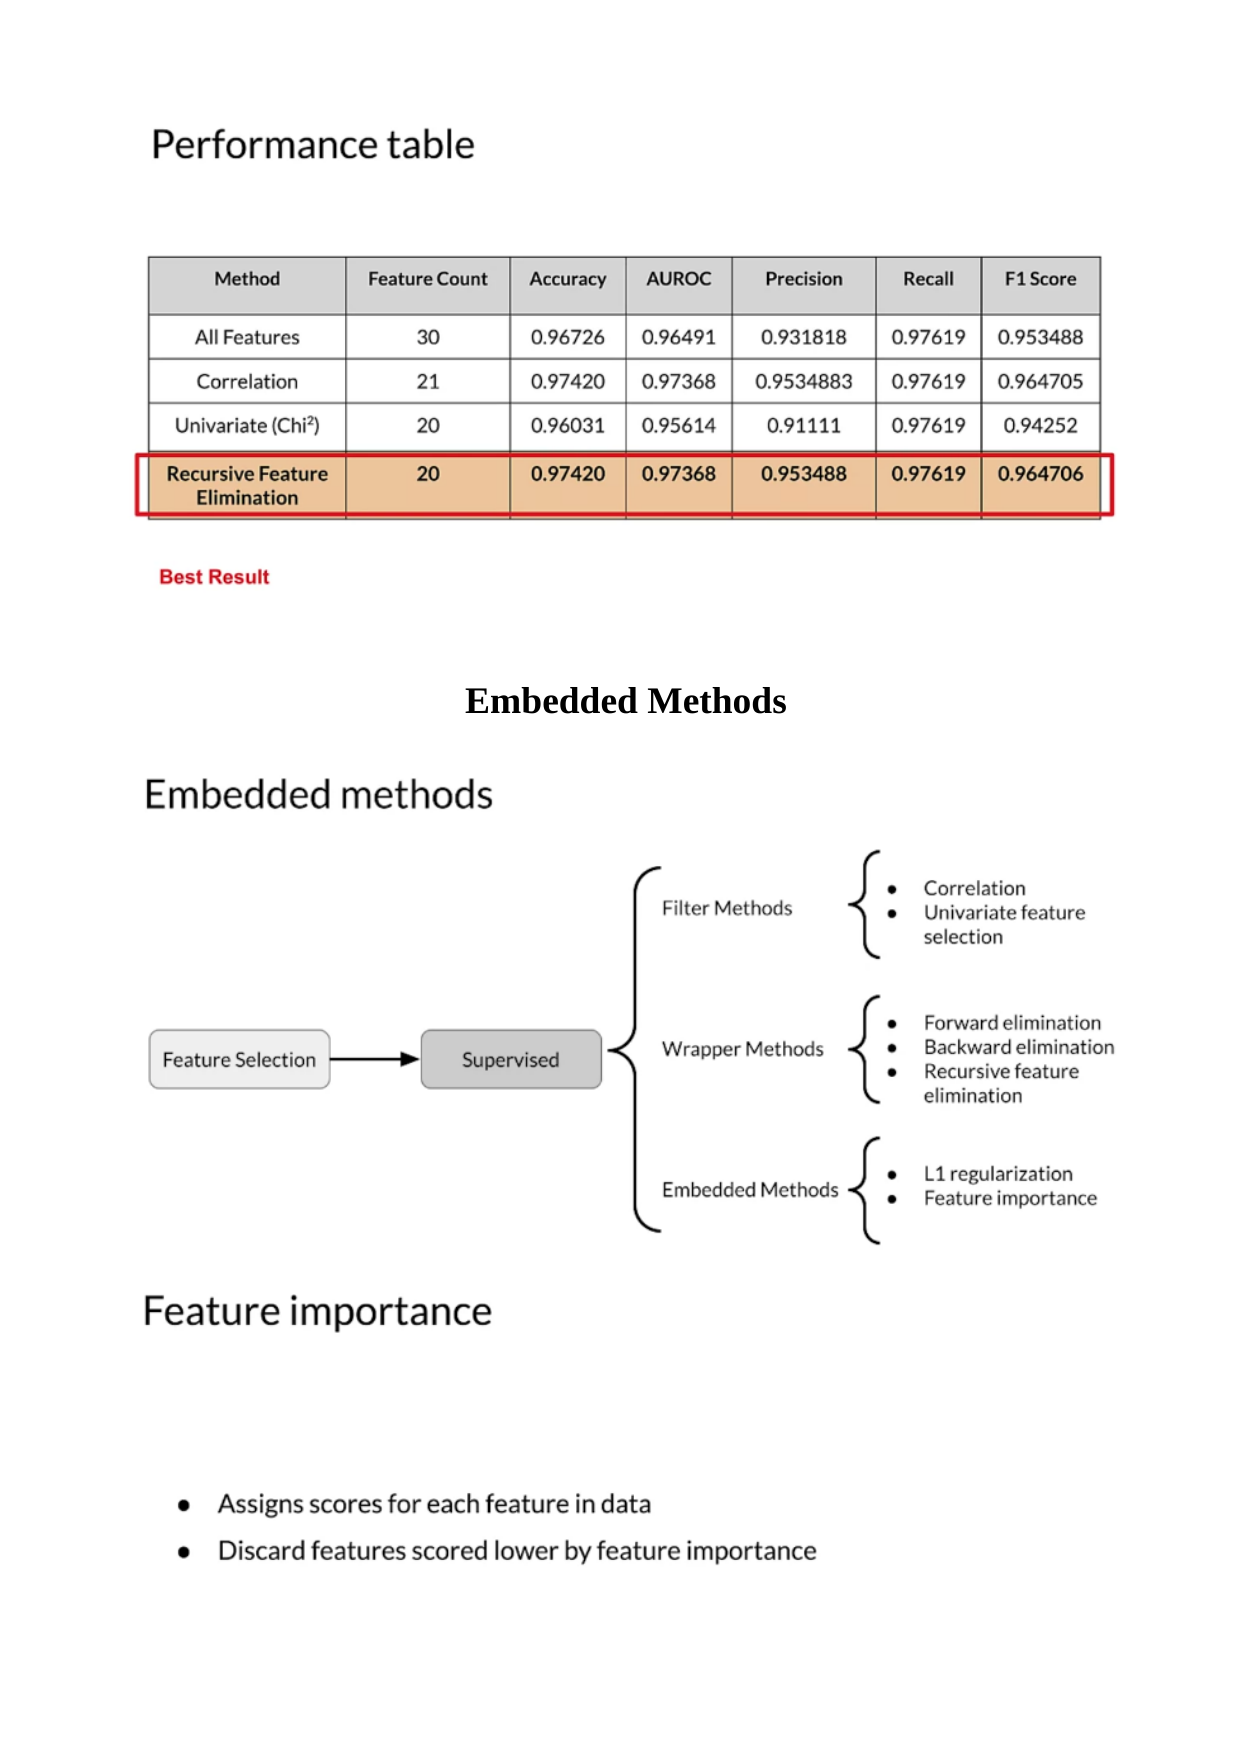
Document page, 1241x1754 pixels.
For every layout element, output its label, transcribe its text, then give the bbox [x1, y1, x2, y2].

picture [118, 118, 1123, 596]
picture [118, 1284, 1123, 1587]
subtitle Embedded Methods [118, 678, 1122, 722]
picture [118, 767, 1123, 1256]
